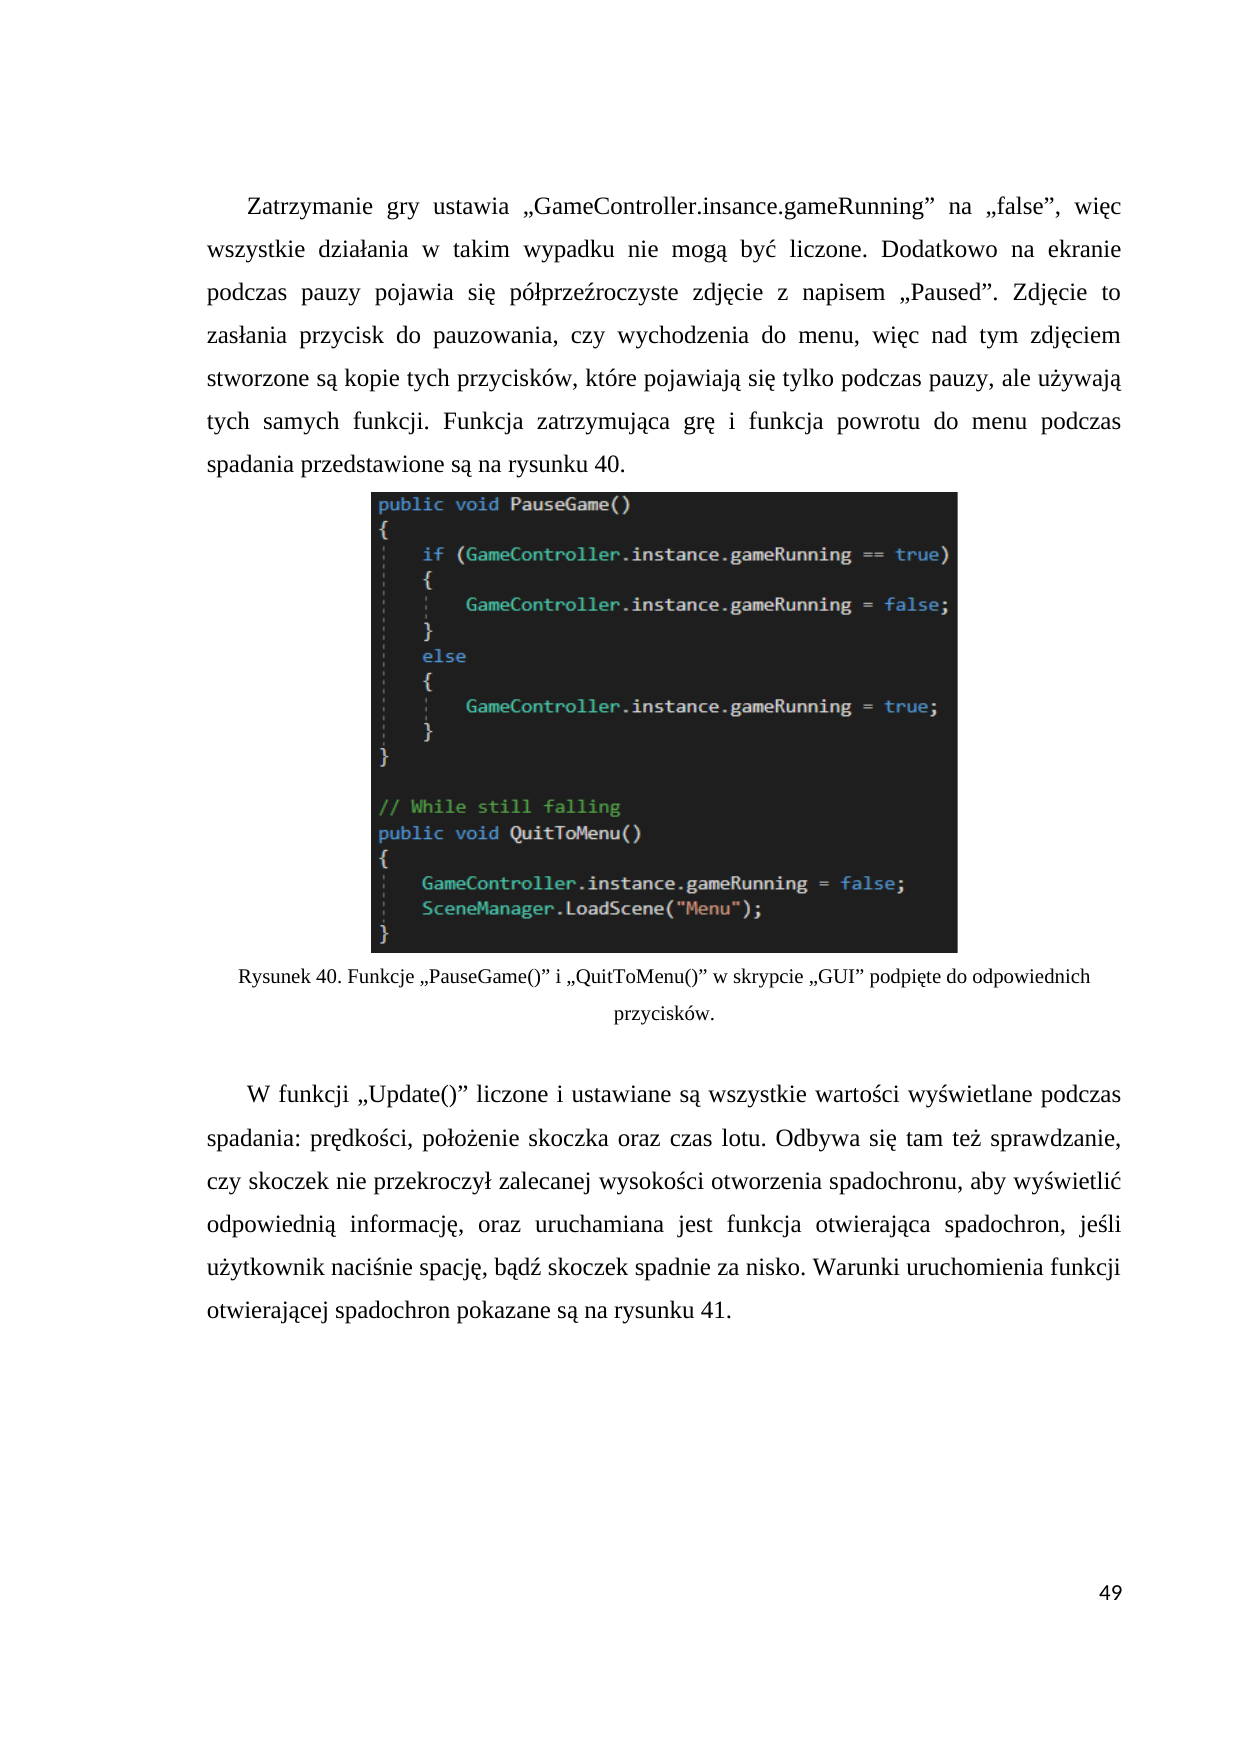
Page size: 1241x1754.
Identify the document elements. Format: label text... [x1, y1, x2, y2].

text Rysunek 40. Funkcje „PauseGame()” i „QuitToMenu()” w skrypcie „GUI” podpięte do odpowiednich przycisków. [207, 493, 1122, 1024]
text W funkcji „Update()” liczone i ustawiane są wszystkie wartości wyświetlane podczas spadania: prędkości, położenie skoczka oraz czas lotu. Odbywa się tam też sprawdzanie, czy skoczek nie przekroczył zalecanej wysokości otworzenia spadochronu, aby wyświetlić odpowiednią informację, oraz uruchamiana jest funkcja otwierająca spadochron, jeśli użytkownik naciśnie spację, bądź skoczek spadnie za nisko. Warunki uruchomienia funkcji otwierającej spadochron pokazane są na rysunku 41. [207, 1079, 1122, 1324]
text Zatrzymanie gry ustawia „GameController.insance.gameRunning” na „false”, więc wszystkie działania w takim wypadku nie mogą być liczone. Dodatkowo na ekranie podczas pauzy pojawia się półprzeźroczyste zdjęcie z napisem „Paused”. Zdjęcie to zasłania przycisk do pauzowania, czy wychodzenia do menu, więc nad tym zdjęciem stworzone są kopie tych przycisków, które pojawiają się tylko podczas pauzy, ale używają tych samych funkcji. Funkcja zatrzymująca grę i funkcja powrotu do menu podczas spadania przedstawione są na rysunku 40. [207, 191, 1122, 478]
picture [371, 492, 958, 953]
